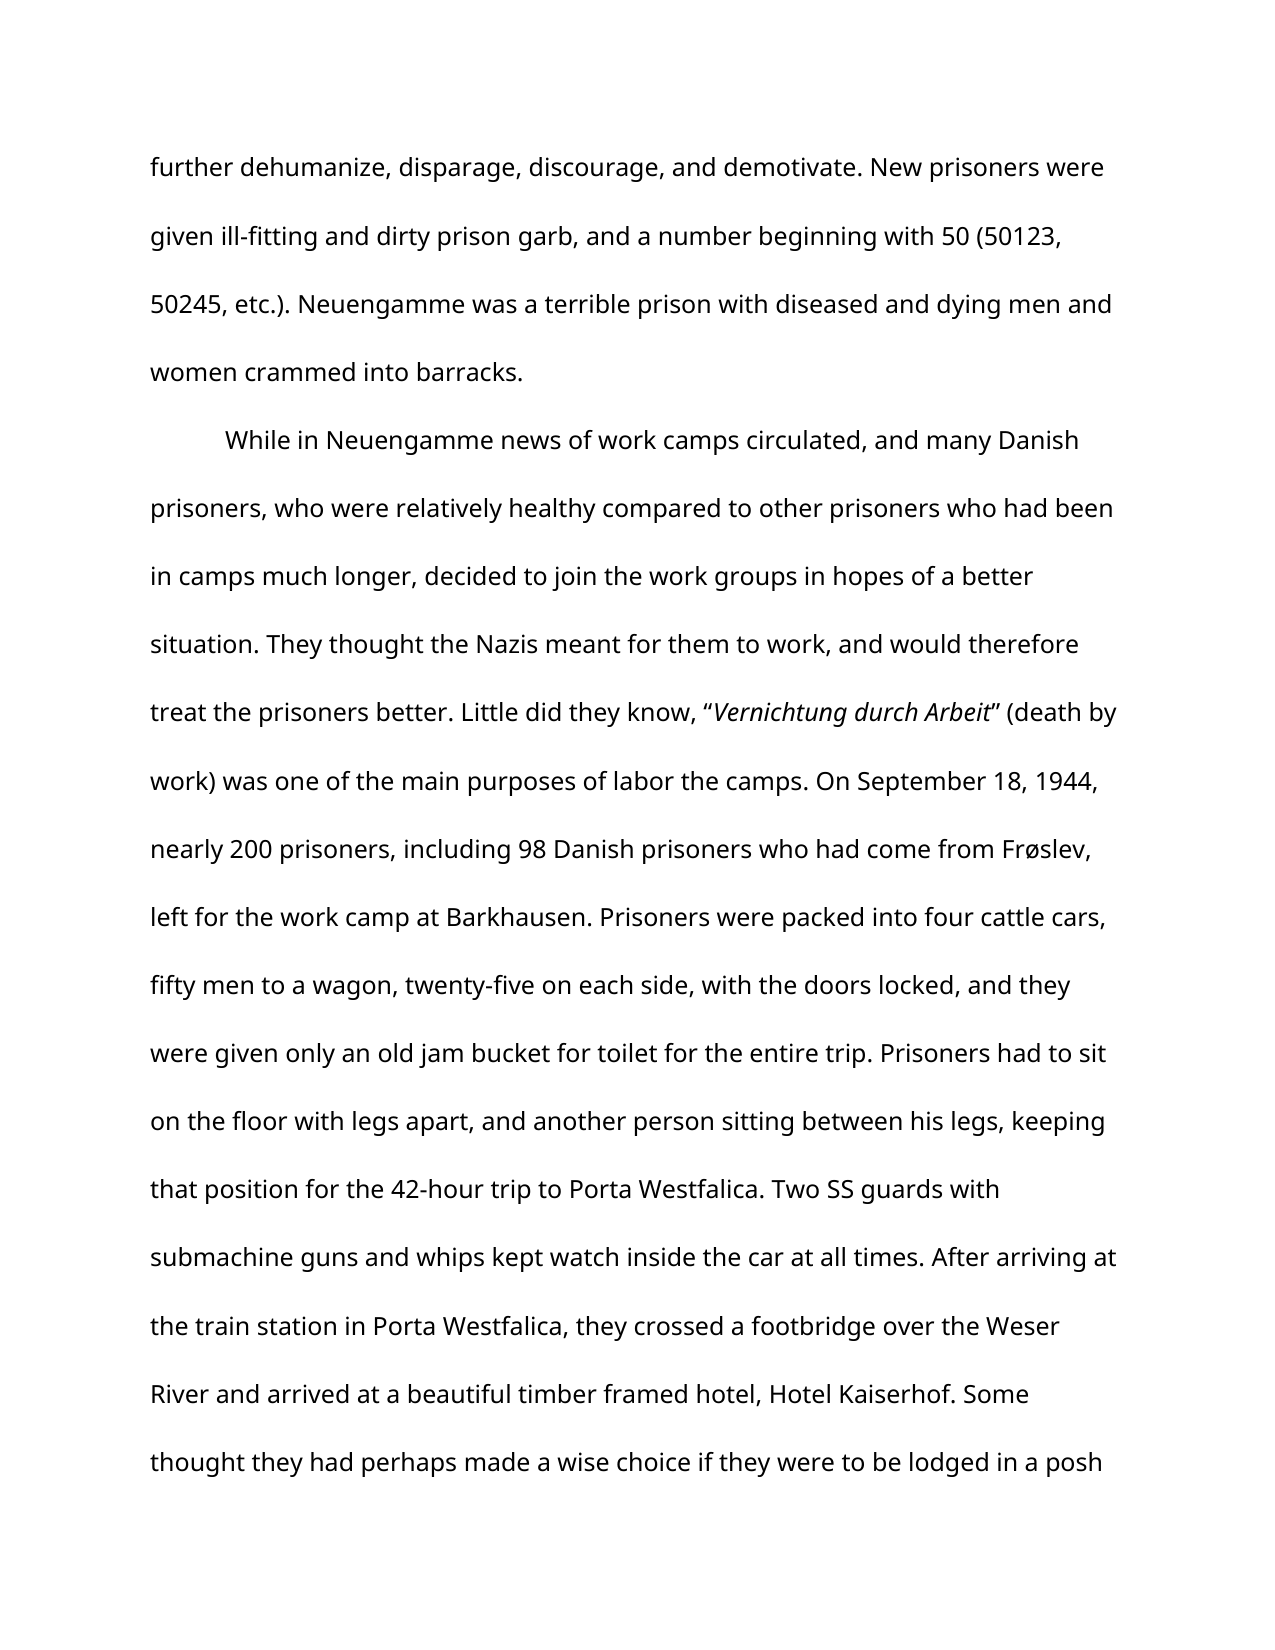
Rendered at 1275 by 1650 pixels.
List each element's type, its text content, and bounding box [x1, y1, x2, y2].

text While in Neuengamme news of work camps circulated, and many Danish prisoners, who were relatively healthy compared to other prisoners who had been in camps much longer, decided to join the work groups in hopes of a better situation. They thought the Nazis meant for them to work, and would therefore treat the prisoners better. Little did they know, “Vernichtung durch Arbeit” (death by work) was one of the main purposes of labor the camps. On September 18, 1944, nearly 200 prisoners, including 98 Danish prisoners who had come from Frøslev, left for the work camp at Barkhausen. Prisoners were packed into four cattle cars, fifty men to a wagon, twenty-five on each side, with the doors locked, and they were given only an old jam bucket for toilet for the entire trip. Prisoners had to sit on the floor with legs apart, and another person sitting between his legs, keeping that position for the 42-hour trip to Porta Westfalica. Two SS guards with submachine guns and whips kept watch inside the car at all times. After arriving at the train station in Porta Westfalica, they crossed a footbridge over the Weser River and arrived at a beautiful timber framed hotel, Hotel Kaiserhof. Some thought they had perhaps made a wise choice if they were to be lodged in a posh [150, 422, 1125, 1478]
text further dehumanize, disparage, discourage, and demotivate. New prisoners were given ill-fitting and dirty prison garb, and a number beginning with 50 (50123, 50245, etc.). Neuengamme was a terrible prison with diseased and dying men and women crammed into barracks. [150, 150, 1125, 388]
